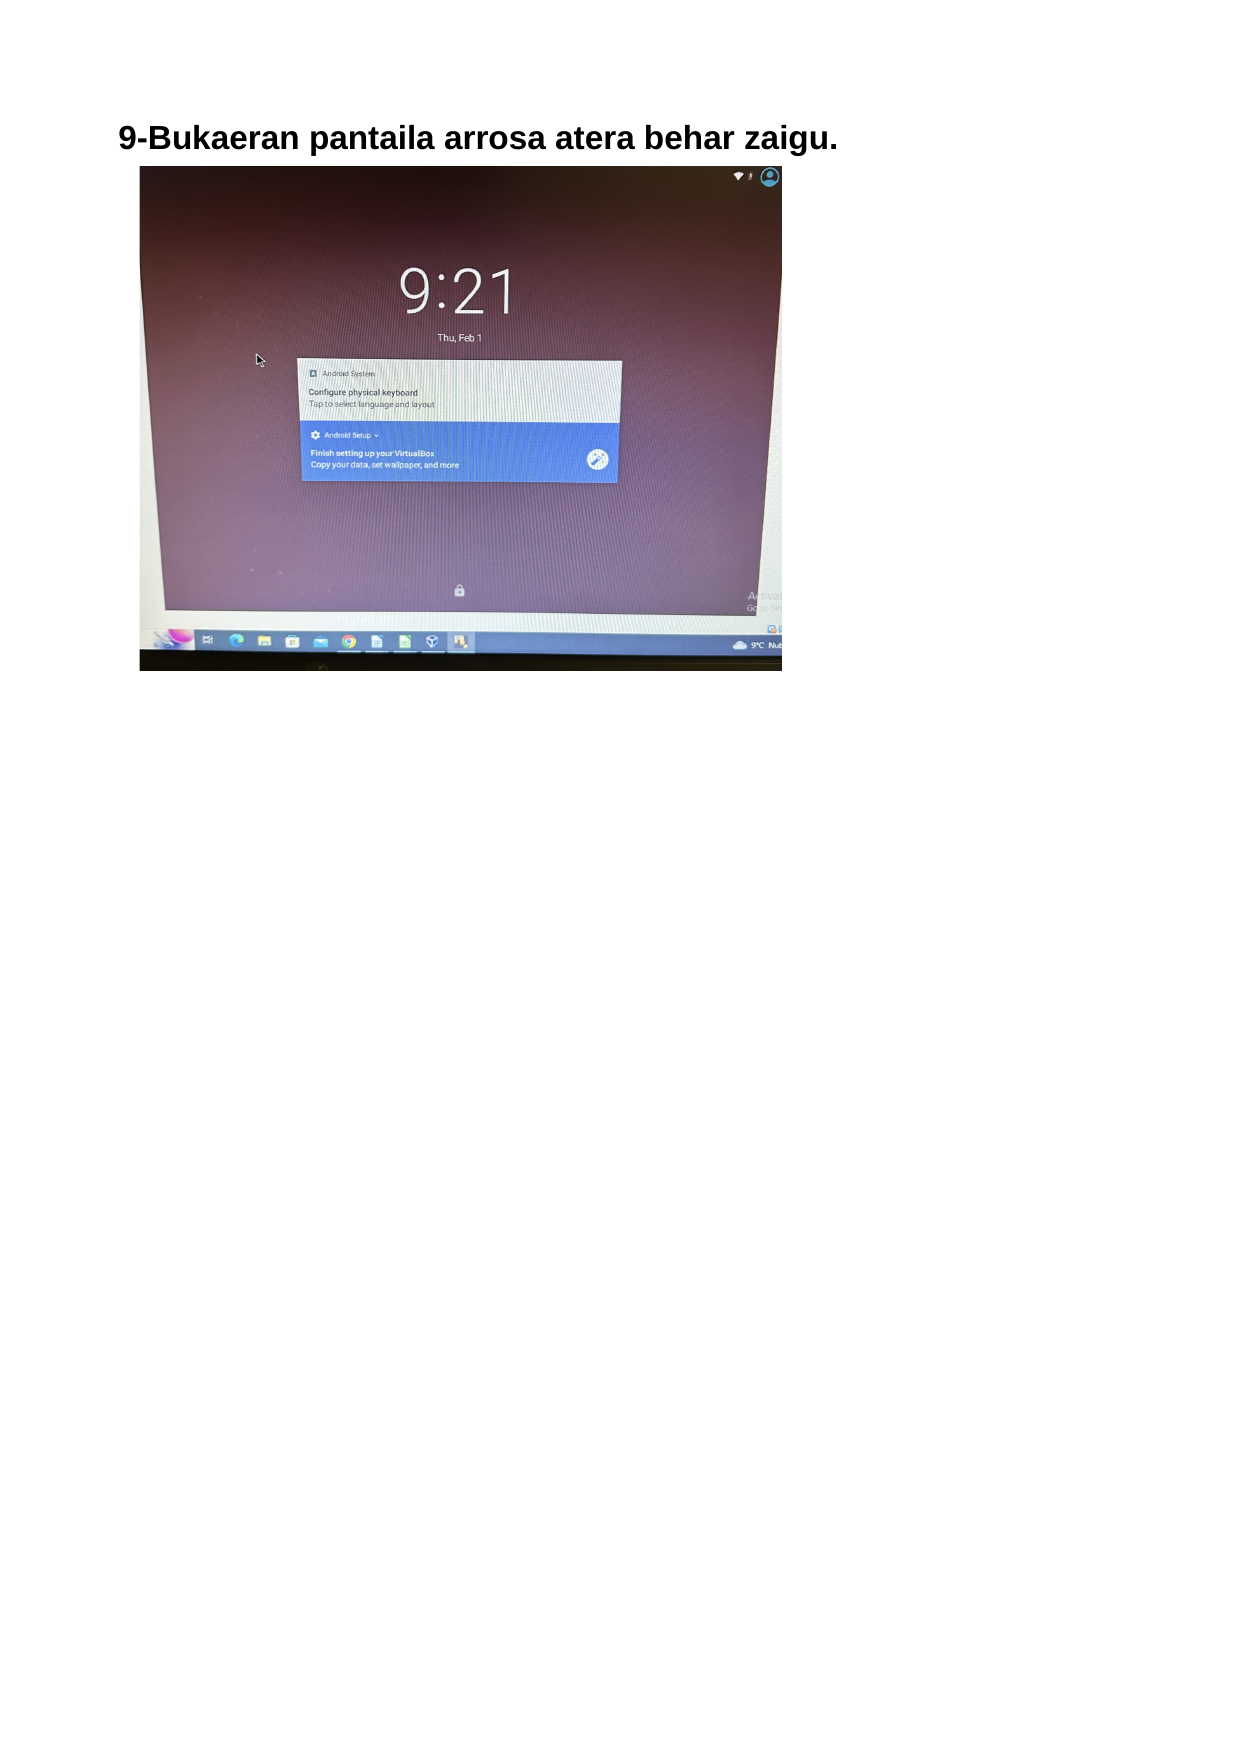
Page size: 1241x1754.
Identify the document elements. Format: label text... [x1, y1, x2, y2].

picture [139, 166, 782, 671]
text 9-Bukaeran pantaila arrosa atera behar zaigu. [118, 118, 1122, 157]
